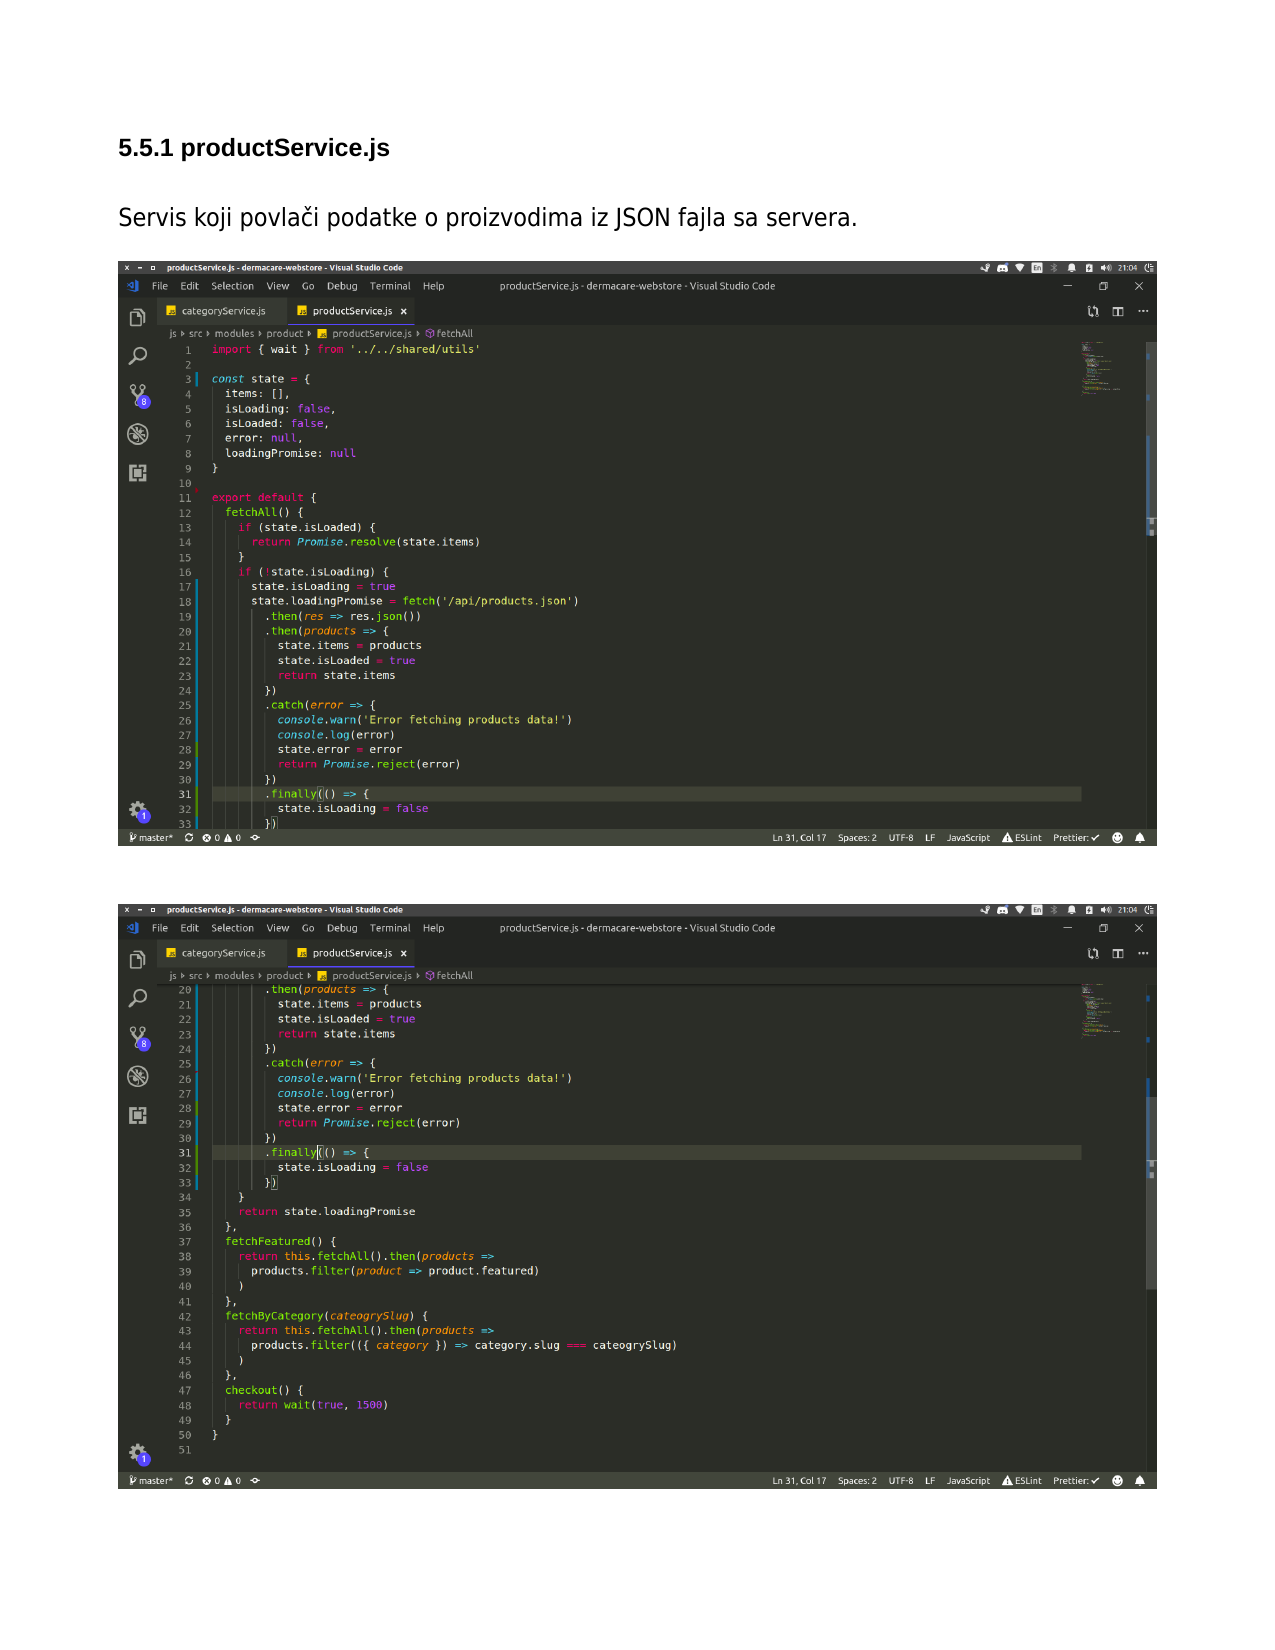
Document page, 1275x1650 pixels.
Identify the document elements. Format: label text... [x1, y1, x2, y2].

subtitle 5.5.1 productService.js [118, 133, 1157, 161]
picture [118, 261, 1157, 846]
picture [118, 904, 1157, 1489]
text Servis koji povlači podatke o proizvodima iz JSON fajla sa servera. [118, 203, 1157, 232]
